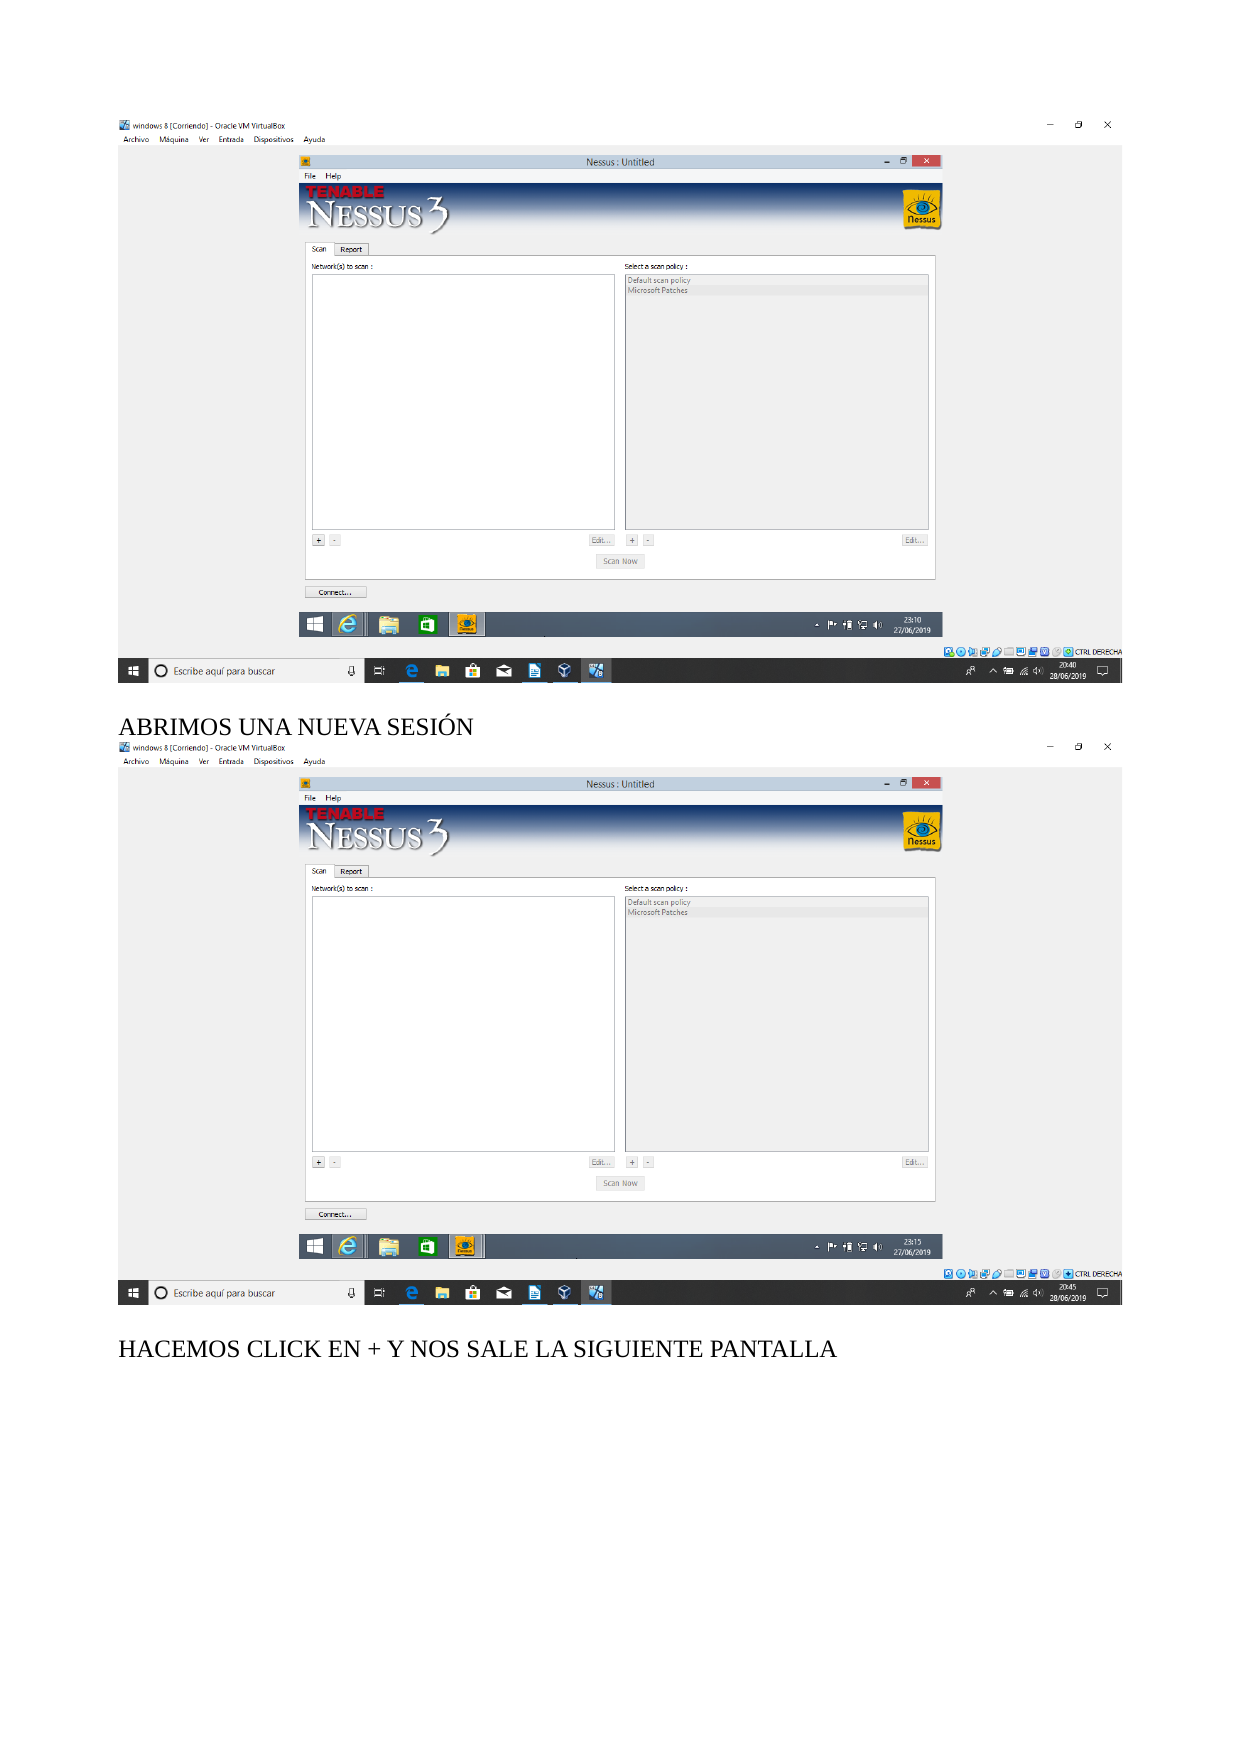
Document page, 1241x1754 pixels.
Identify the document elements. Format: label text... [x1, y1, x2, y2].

picture [118, 740, 1123, 1305]
text ABRIMOS UNA NUEVA SESIÓN [118, 712, 1122, 740]
picture [118, 118, 1123, 683]
text HACEMOS CLICK EN + Y NOS SALE LA SIGUIENTE PANTALLA [118, 1334, 1122, 1362]
